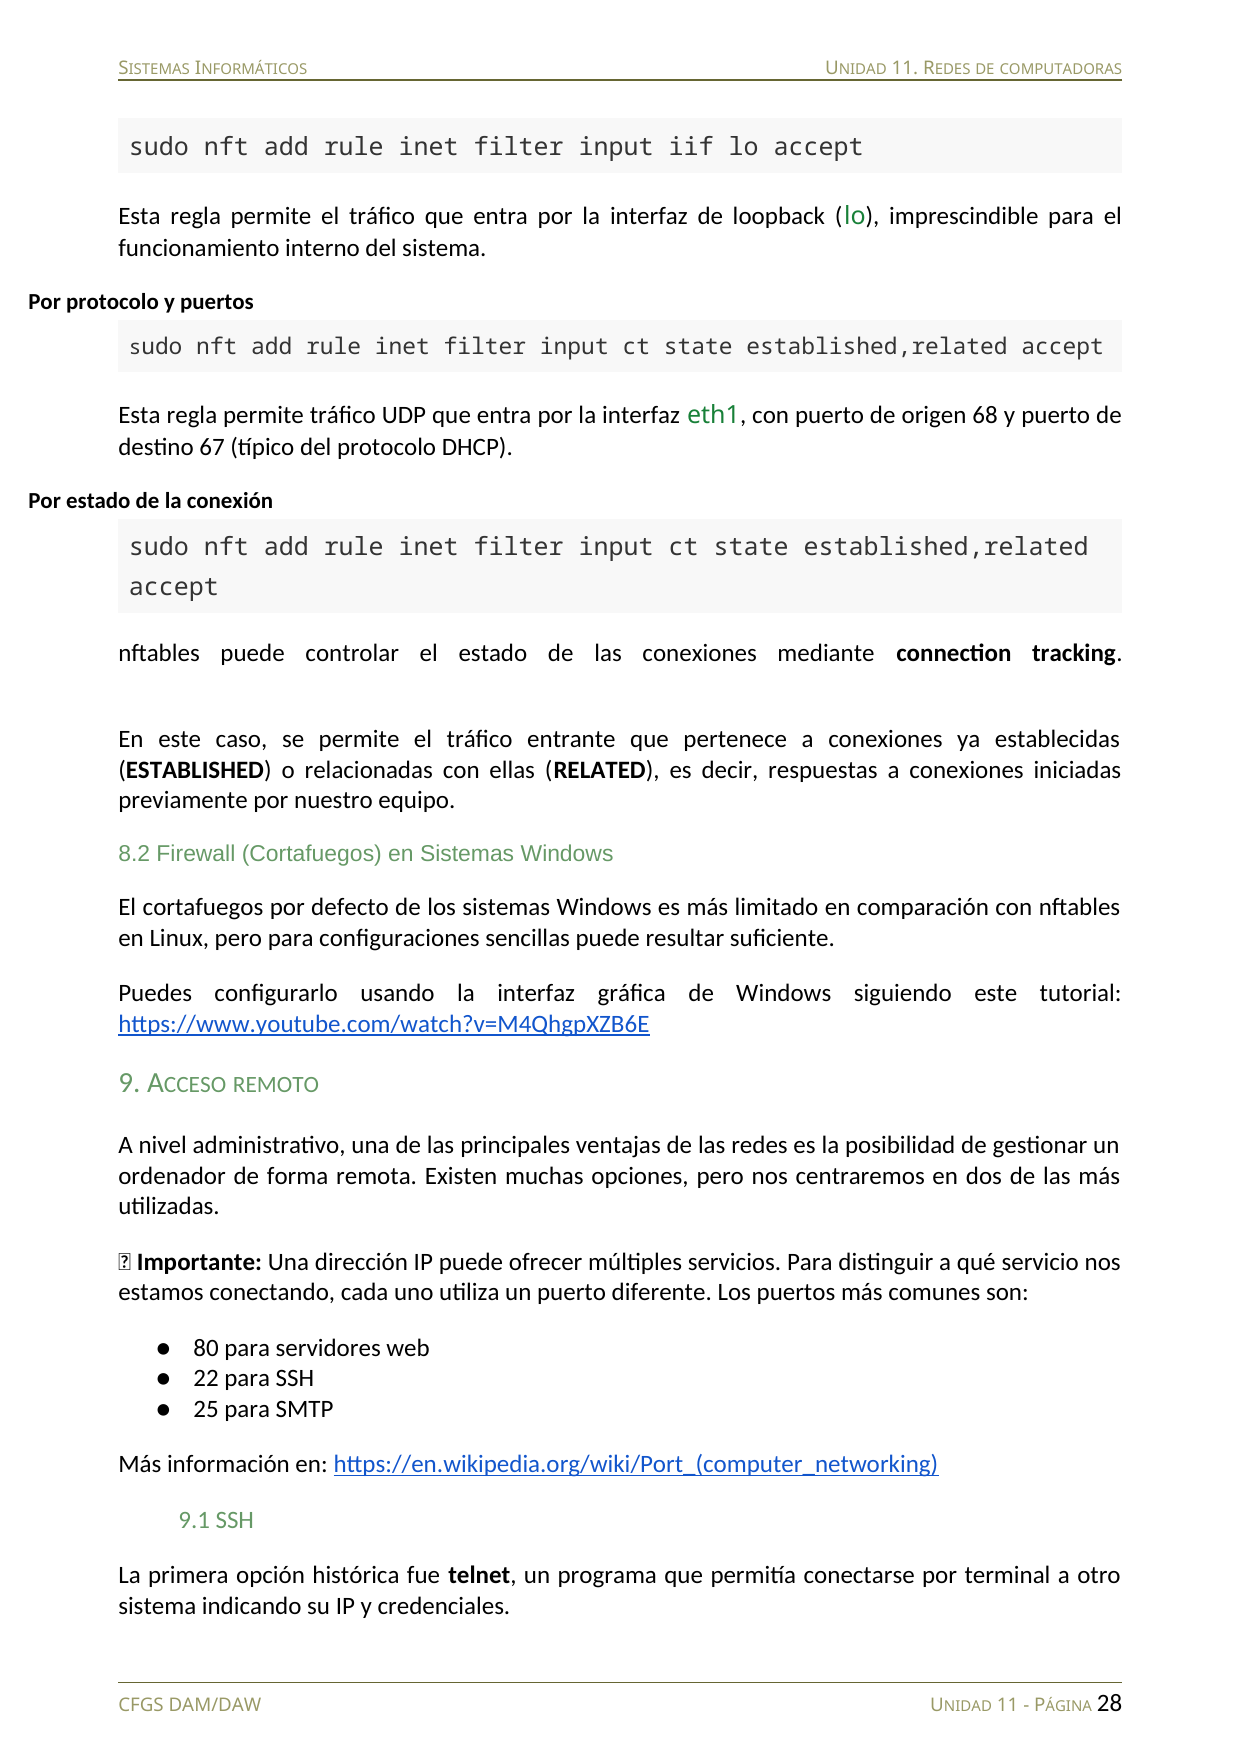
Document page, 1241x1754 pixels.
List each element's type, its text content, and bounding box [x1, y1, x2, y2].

table_header sudo nft add rule inet filter input iif lo accept [118, 118, 1122, 173]
text El cortafuegos por defecto de los sistemas Windows es más limitado en comparación con nftables en Linux, pero para configuraciones sencillas puede resultar suficiente. [118, 892, 1122, 953]
text Puedes configurarlo usando la interfaz gráfica de Windows siguiendo este tutorial: https://www.youtube.com/watch?v=M4QhgpXZB6E [118, 978, 1122, 1039]
subtitle 9. Acceso remoto [118, 1064, 1122, 1099]
text Esta regla permite tráfico UDP que entra por la interfaz eth1, con puerto de origen 68 y puerto de destino 67 (típico del protocolo DHCP). [118, 397, 1122, 461]
text 📖 Importante: Una dirección IP puede ofrecer múltiples servicios. Para distinguir a qué servicio nos estamos conectando, cada uno utiliza un puerto diferente. Los puertos más comunes son: [118, 1246, 1122, 1307]
text Más información en: https://en.wikipedia.org/wiki/Port_(computer_networking) [118, 1448, 1122, 1479]
text La primera opción histórica fue telnet, un programa que permitía conectarse por terminal a otro sistema indicando su IP y credenciales. [118, 1559, 1122, 1621]
table_header sudo nft add rule inet filter input ct state established,related accept [118, 519, 1122, 613]
table_header sudo nft add rule inet filter input ct state established,related accept [118, 320, 1122, 372]
list 25 para SMTP [156, 1393, 1122, 1423]
subtitle Por protocolo y puertos [28, 287, 1122, 316]
subtitle 9.1 SSH [178, 1504, 1122, 1534]
text Esta regla permite el tráfico que entra por la interfaz de loopback (lo), imprescindible para el funcionamiento interno del sistema. [118, 198, 1122, 262]
text En este caso, se permite el tráfico entrante que pertenece a conexiones ya establecidas (ESTABLISHED) o relacionadas con ellas (RELATED), es decir, respuestas a conexiones iniciadas previamente por nuestro equipo. [118, 724, 1122, 815]
subtitle 8.2 Firewall (Cortafuegos) en Sistemas Windows [118, 840, 1122, 867]
subtitle Por estado de la conexión [28, 486, 1122, 514]
text nftables puede controlar el estado de las conexiones mediante connection tracking. [118, 638, 1122, 699]
list 80 para servidores web [156, 1332, 1122, 1362]
list 22 para SSH [156, 1362, 1122, 1393]
text A nivel administrativo, una de las principales ventajas de las redes es la posibilidad de gestionar un ordenador de forma remota. Existen muchas opciones, pero nos centraremos en dos de las más utilizadas. [118, 1129, 1122, 1221]
